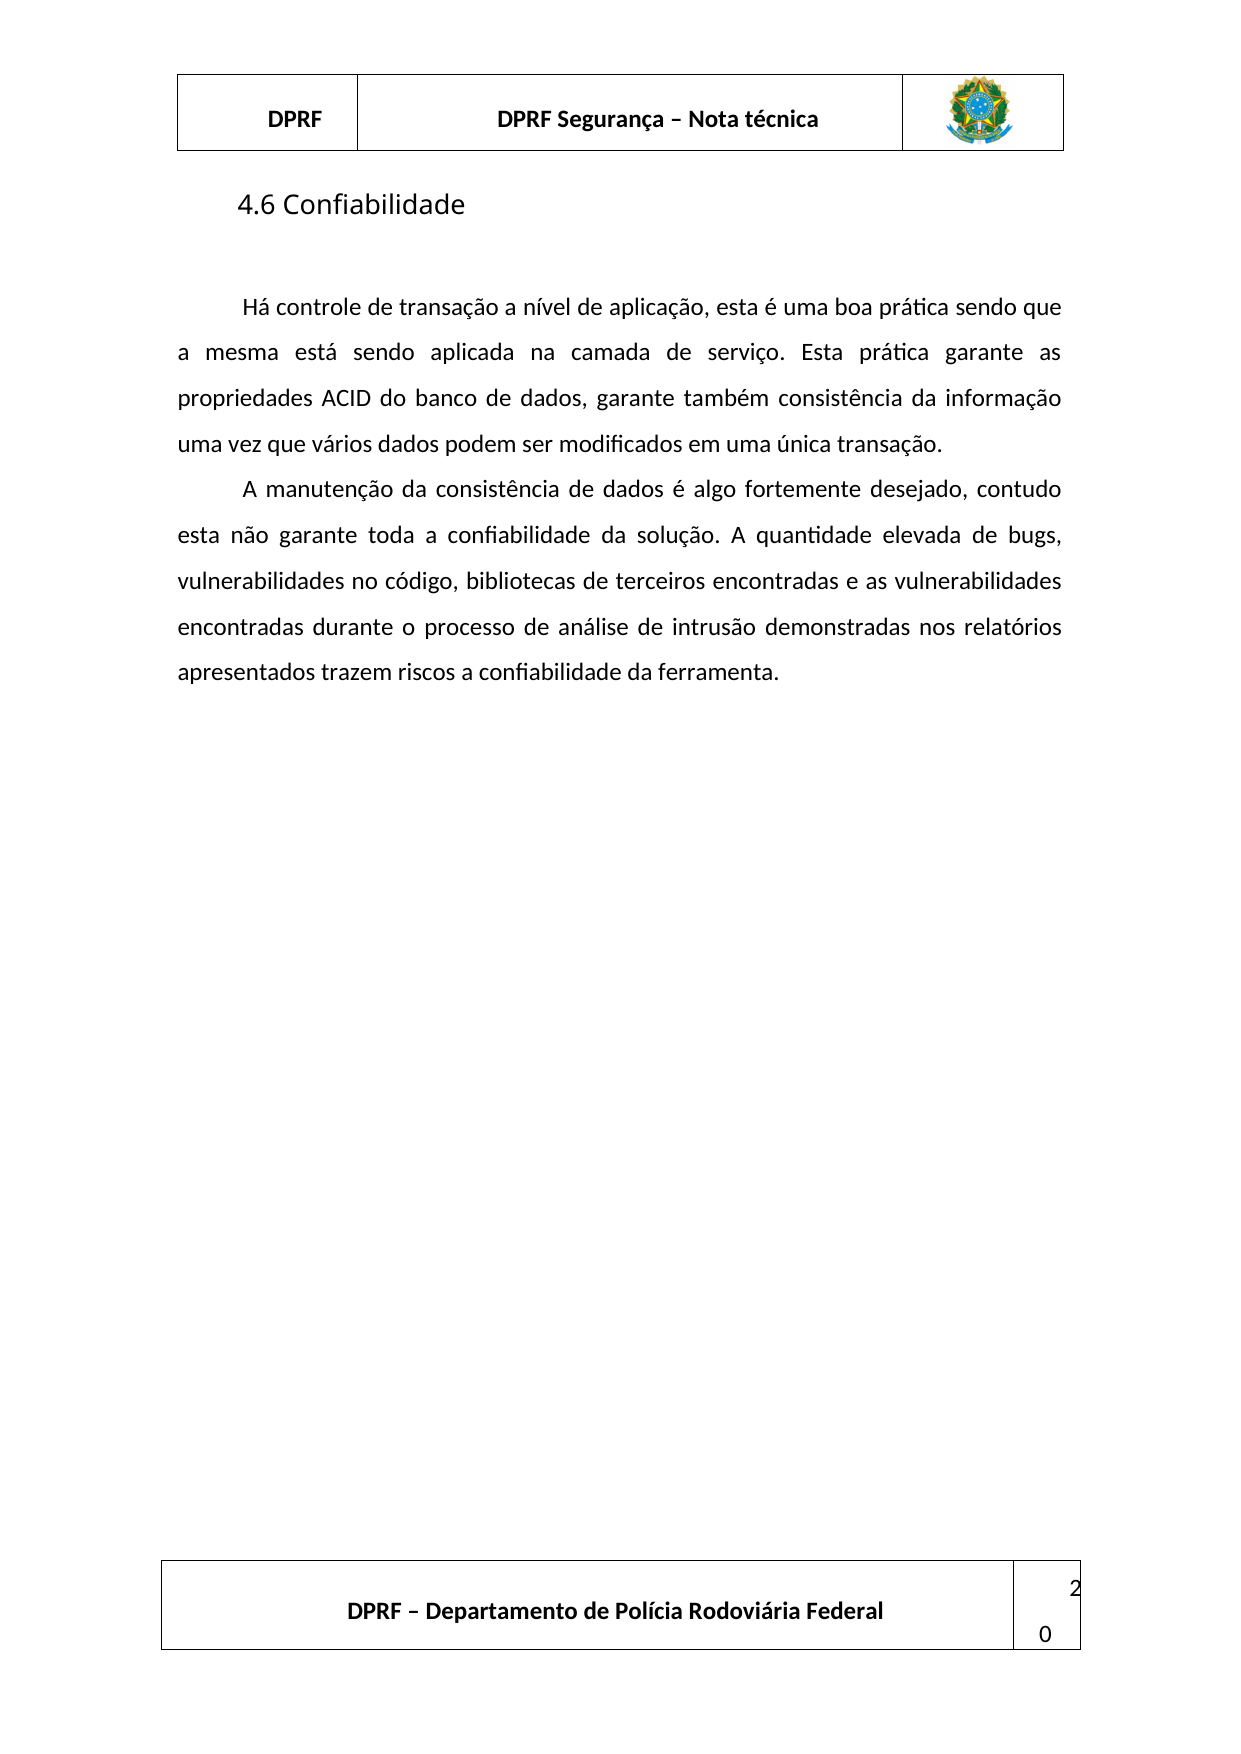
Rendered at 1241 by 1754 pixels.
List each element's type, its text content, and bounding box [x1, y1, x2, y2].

subtitle 4.6 Confiabilidade [177, 186, 237, 223]
text A manutenção da consistência de dados é algo fortemente desejado, contudo esta não garante toda a confiabilidade da solução. A quantidade elevada de bugs, vulnerabilidades no código, bibliotecas de terceiros encontradas e as vulnerabilidades encontradas durante o processo de análise de intrusão demonstradas nos relatórios apresentados trazem riscos a confiabilidade da ferramenta. [177, 473, 1063, 519]
text A manutenção da consistência de dados é algo fortemente desejado, contudo esta não garante toda a confiabilidade da solução. A quantidade elevada de bugs, vulnerabilidades no código, bibliotecas de terceiros encontradas e as vulnerabilidades encontradas durante o processo de análise de intrusão demonstradas nos relatórios apresentados trazem riscos a confiabilidade da ferramenta. [177, 596, 1063, 611]
text A manutenção da consistência de dados é algo fortemente desejado, contudo esta não garante toda a confiabilidade da solução. A quantidade elevada de bugs, vulnerabilidades no código, bibliotecas de terceiros encontradas e as vulnerabilidades encontradas durante o processo de análise de intrusão demonstradas nos relatórios apresentados trazem riscos a confiabilidade da ferramenta. [177, 641, 1063, 687]
text Há controle de transação a nível de aplicação, esta é uma boa prática sendo que a mesma está sendo aplicada na camada de serviço. Esta prática garante as propriedades ACID do banco de dados, garante também consistência da informação uma vez que vários dados podem ser modificados em uma única transação. [177, 367, 1063, 382]
subtitle 4.6 Confiabilidade [466, 186, 1063, 223]
text A manutenção da consistência de dados é algo fortemente desejado, contudo esta não garante toda a confiabilidade da solução. A quantidade elevada de bugs, vulnerabilidades no código, bibliotecas de terceiros encontradas e as vulnerabilidades encontradas durante o processo de análise de intrusão demonstradas nos relatórios apresentados trazem riscos a confiabilidade da ferramenta. [177, 550, 1063, 565]
picture [944, 75, 1020, 149]
text Há controle de transação a nível de aplicação, esta é uma boa prática sendo que a mesma está sendo aplicada na camada de serviço. Esta prática garante as propriedades ACID do banco de dados, garante também consistência da informação uma vez que vários dados podem ser modificados em uma única transação. [177, 413, 1063, 458]
text Há controle de transação a nível de aplicação, esta é uma boa prática sendo que a mesma está sendo aplicada na camada de serviço. Esta prática garante as propriedades ACID do banco de dados, garante também consistência da informação uma vez que vários dados podem ser modificados em uma única transação. [177, 291, 1063, 336]
